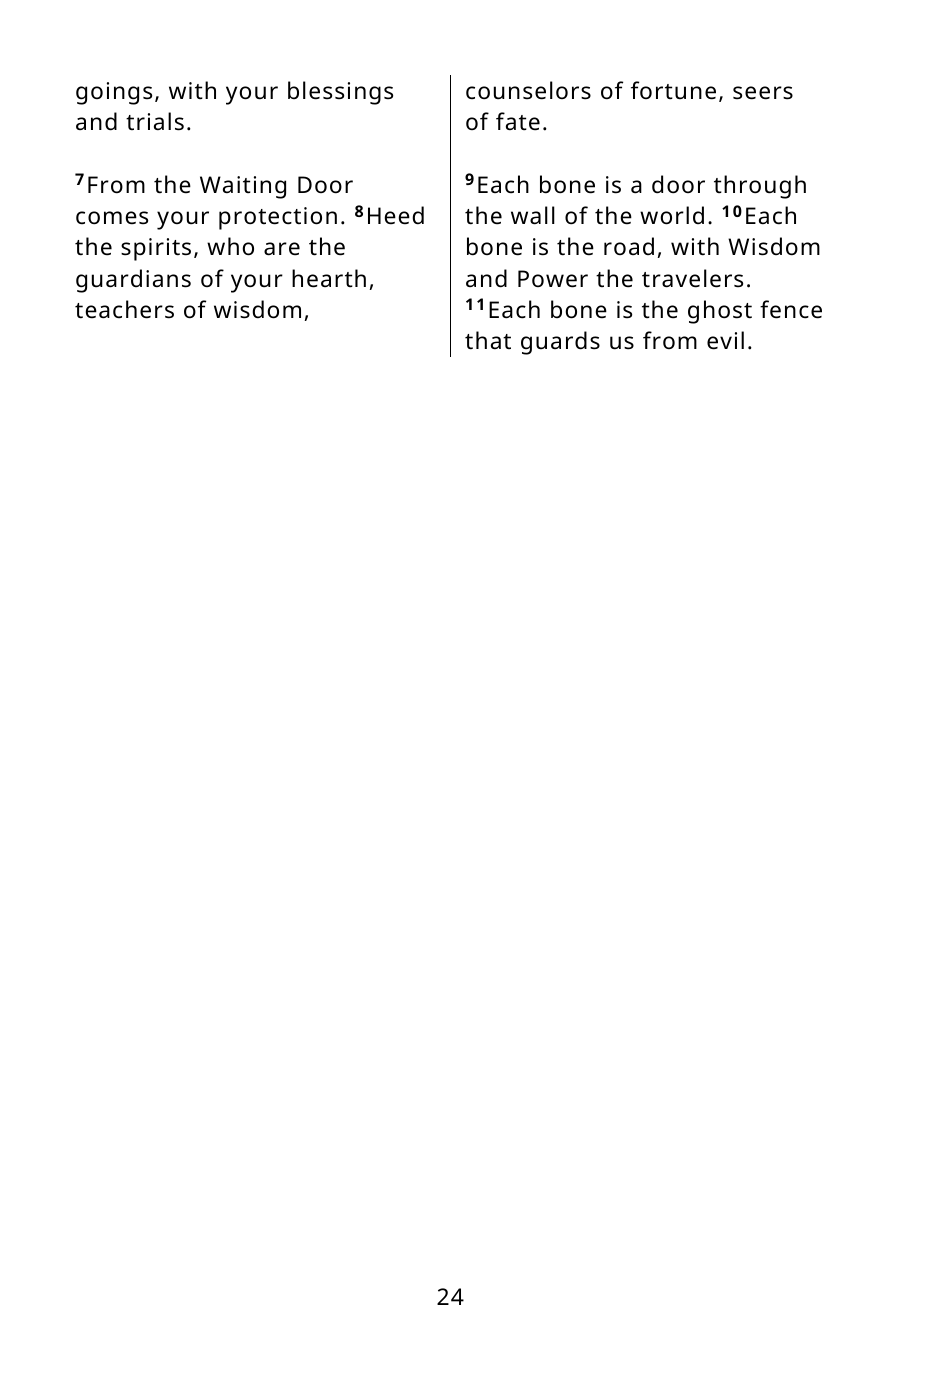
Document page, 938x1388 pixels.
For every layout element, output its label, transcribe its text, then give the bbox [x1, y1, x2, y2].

text goings, with your blessings and trials. [75, 75, 435, 137]
text 9Each bone is a door through the wall of the world. 10Each bone is the road, with Wisdom and Power the travelers. 11Each bone is the ghost fence that guards us from evil. [465, 169, 825, 356]
text counselors of fortune, seers of fate. [465, 75, 825, 137]
text 7From the Waiting Door comes your protection. 8Heed the spirits, who are the guardians of your hearth, teachers of wisdom, [75, 169, 435, 325]
